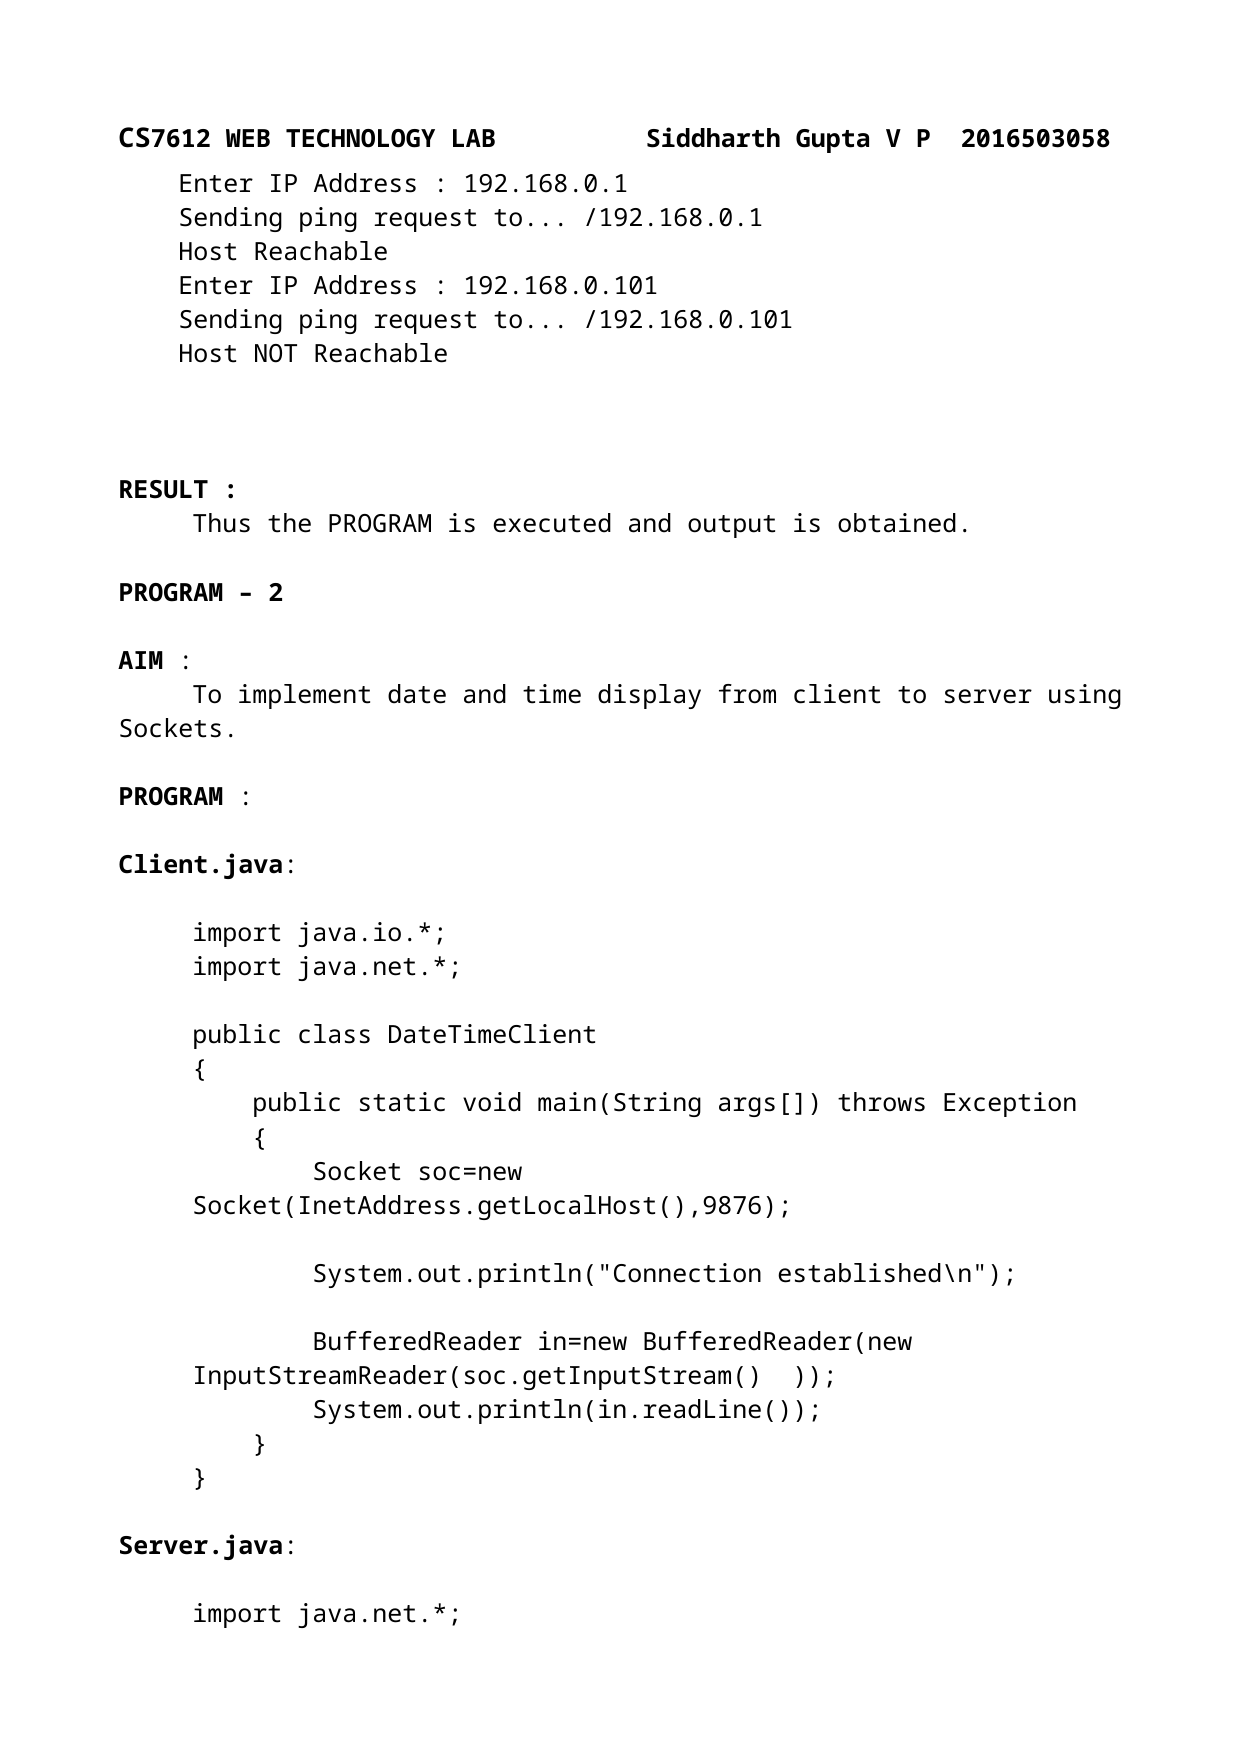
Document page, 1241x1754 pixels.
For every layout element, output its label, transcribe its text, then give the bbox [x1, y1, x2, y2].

text PROGRAM : [118, 778, 1122, 813]
text Enter IP Address : 192.168.0.101 [118, 268, 1122, 302]
text Socket soc=new Socket(InetAddress.getLocalHost(),9876); [192, 1153, 1122, 1221]
text To implement date and time display from client to server using Sockets. [118, 676, 1122, 744]
text BufferedReader in=new BufferedReader(new InputStreamReader(soc.getInputStream() )); [192, 1323, 1122, 1392]
text Enter IP Address : 192.168.0.1 [118, 165, 1122, 199]
text Host Reachable [118, 233, 1122, 268]
text { [192, 1051, 1122, 1085]
text System.out.println(in.readLine()); [192, 1392, 1122, 1426]
text } [192, 1426, 1122, 1460]
text Server.java: [118, 1528, 1122, 1562]
text } [192, 1460, 1122, 1494]
text public static void main(String args[]) throws Exception [192, 1085, 1122, 1119]
text Sending ping request to... /192.168.0.1 [118, 199, 1122, 233]
text System.out.println("Connection established\n"); [192, 1255, 1122, 1289]
text import java.net.*; [192, 1596, 1122, 1630]
text RESULT : [118, 472, 1122, 506]
text PROGRAM – 2 [118, 574, 1122, 608]
text { [192, 1119, 1122, 1153]
text public class DateTimeClient [192, 1017, 1122, 1051]
text Thus the PROGRAM is executed and output is obtained. [118, 506, 1122, 540]
text Host NOT Reachable [118, 336, 1122, 370]
text import java.net.*; [192, 949, 1122, 983]
text AIM : [118, 642, 1122, 676]
text Client.java: [118, 847, 1122, 881]
text import java.io.*; [192, 915, 1122, 949]
text Sending ping request to... /192.168.0.101 [118, 302, 1122, 336]
